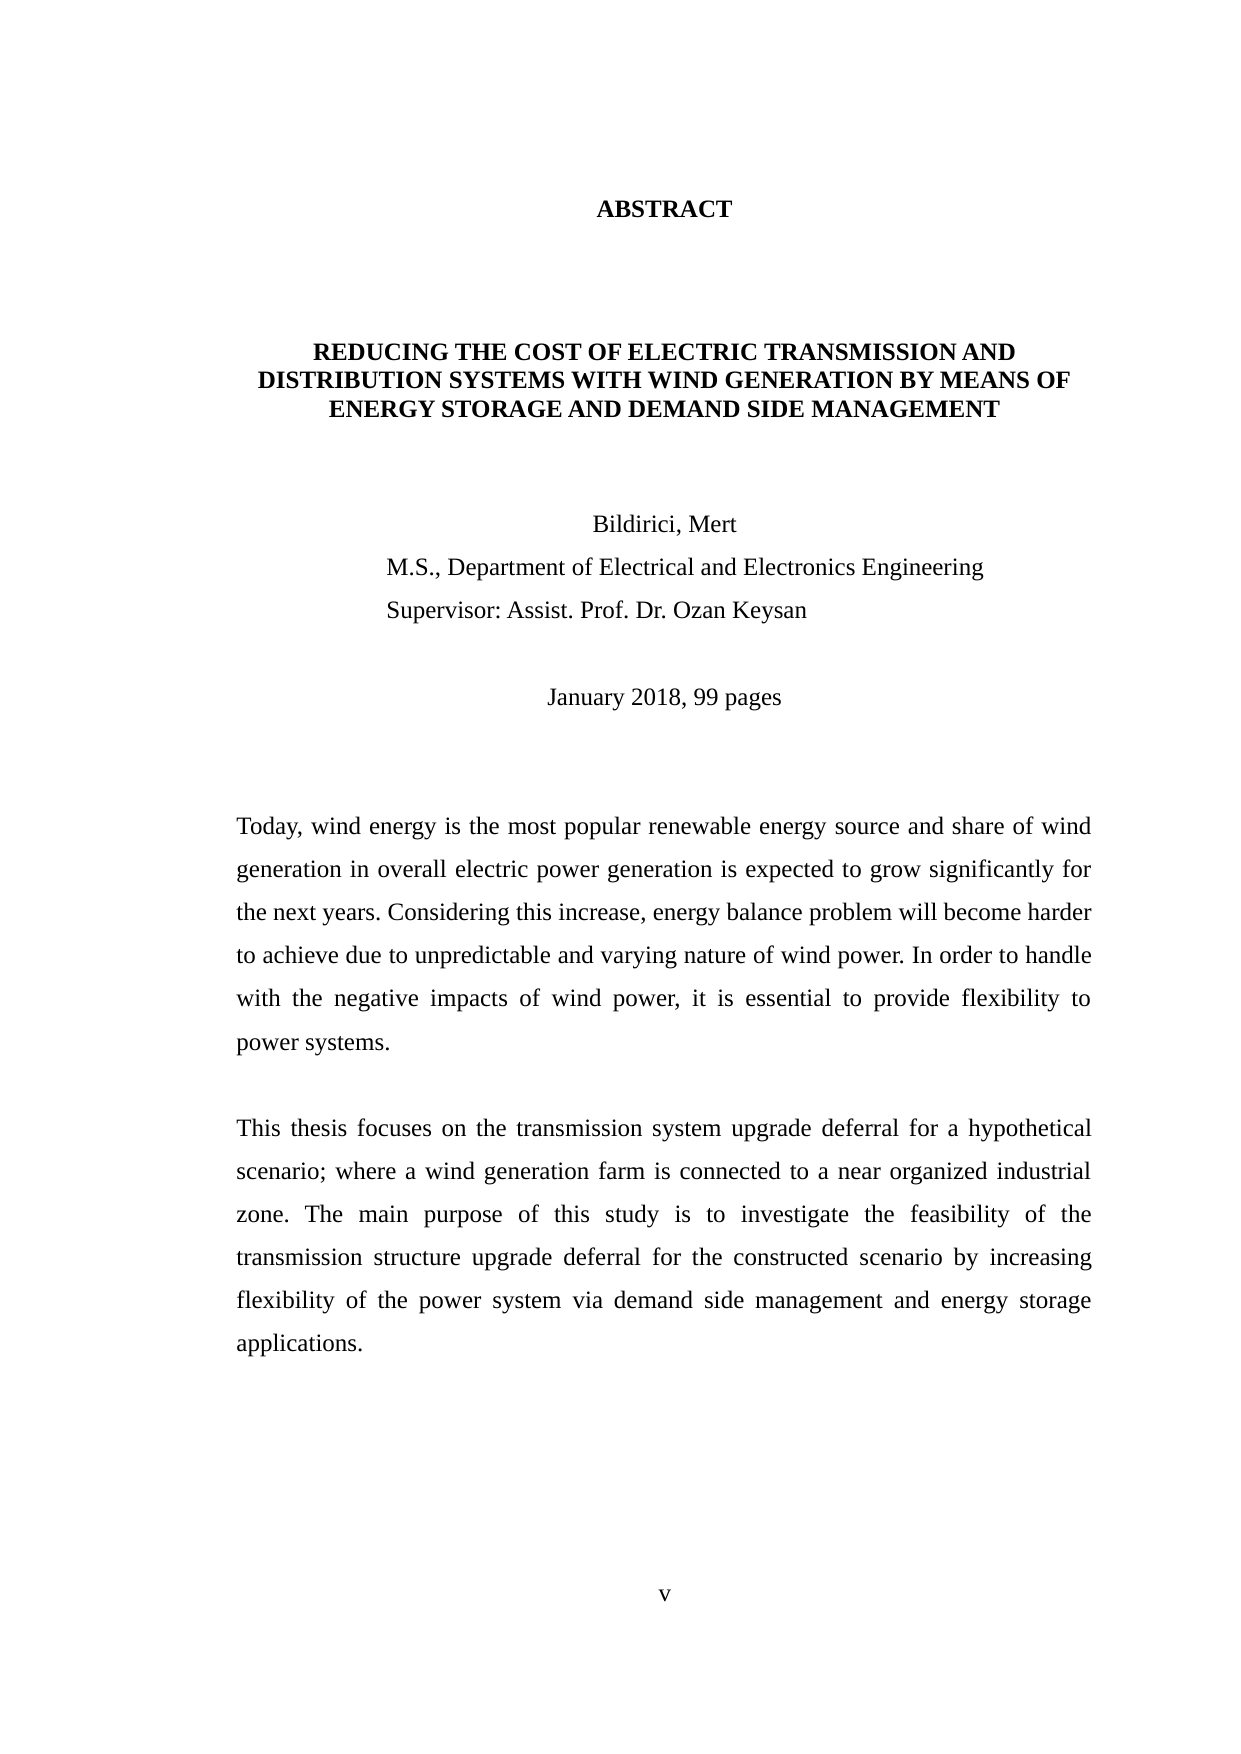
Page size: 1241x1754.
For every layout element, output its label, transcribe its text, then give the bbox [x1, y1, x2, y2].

text January 2018, 99 pages [236, 682, 1093, 710]
text This thesis focuses on the transmission system upgrade deferral for a hypothetical scenario; where a wind generation farm is connected to a near organized industrial zone. The main purpose of this study is to investigate the feasibility of the transmission structure upgrade deferral for the constructed scenario by increasing flexibility of the power system via demand side management and energy storage applications. [236, 1113, 1093, 1357]
list ABSTRACT [236, 194, 1093, 223]
text Today, wind energy is the most popular renewable energy source and share of wind generation in overall electric power generation is expected to grow significantly for the next years. Considering this increase, energy balance problem will become harder to achieve due to unpredictable and varying nature of wind power. In order to handle with the negative impacts of wind power, it is essential to provide flexibility to power systems. [236, 811, 1093, 1055]
text Supervisor: Assist. Prof. Dr. Ozan Keysan [236, 595, 1093, 624]
text REDUCING THE COST OF ELECTRIC TRANSMISSION AND DISTRIBUTION SYSTEMS WITH WIND GENERATION BY MEANS OF ENERGY STORAGE AND DEMAND SIDE MANAGEMENT [236, 337, 1093, 423]
text Bildirici, Mert [236, 509, 1093, 538]
text M.S., Department of Electrical and Electronics Engineering [236, 552, 1093, 581]
